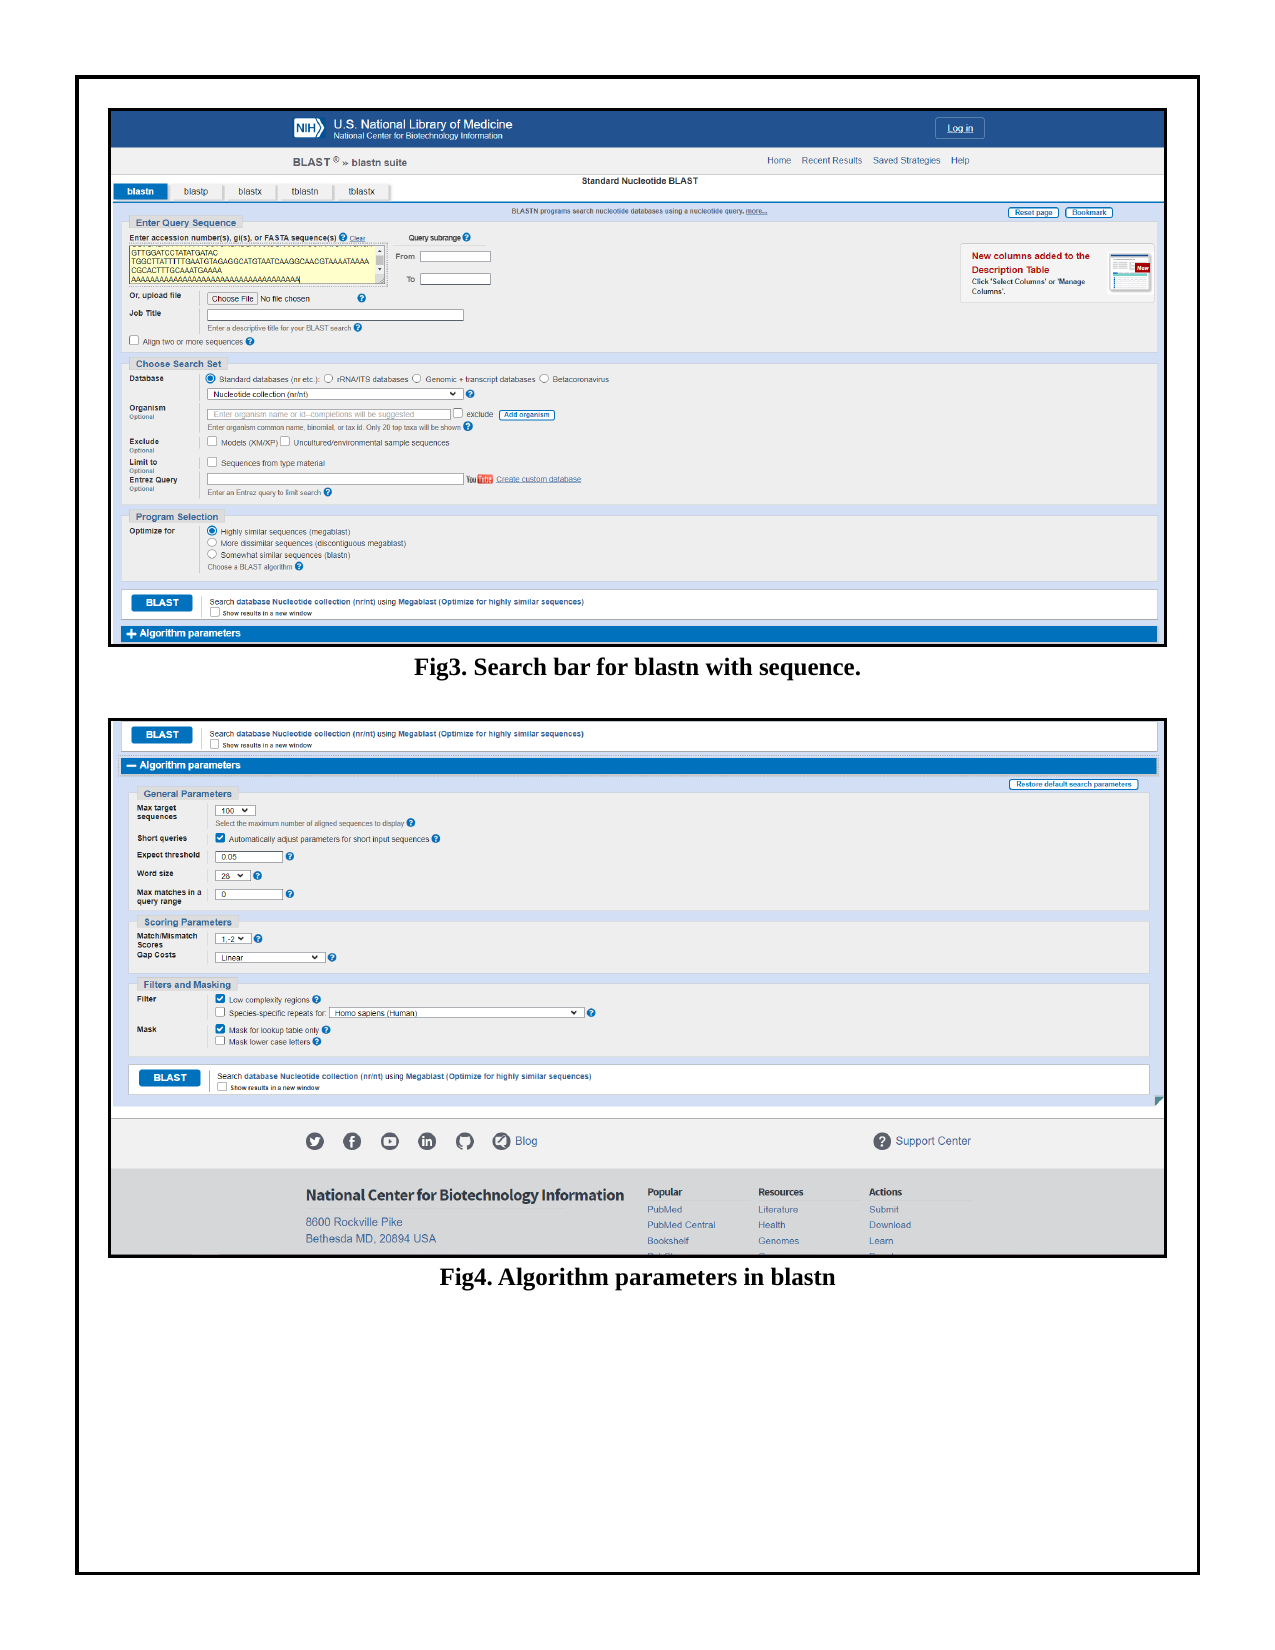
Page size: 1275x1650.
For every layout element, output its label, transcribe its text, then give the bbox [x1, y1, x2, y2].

text Fig3. Search bar for blastn with sequence. [108, 647, 1167, 680]
text Fig4. Algorithm parameters in blastn [108, 1258, 1167, 1291]
